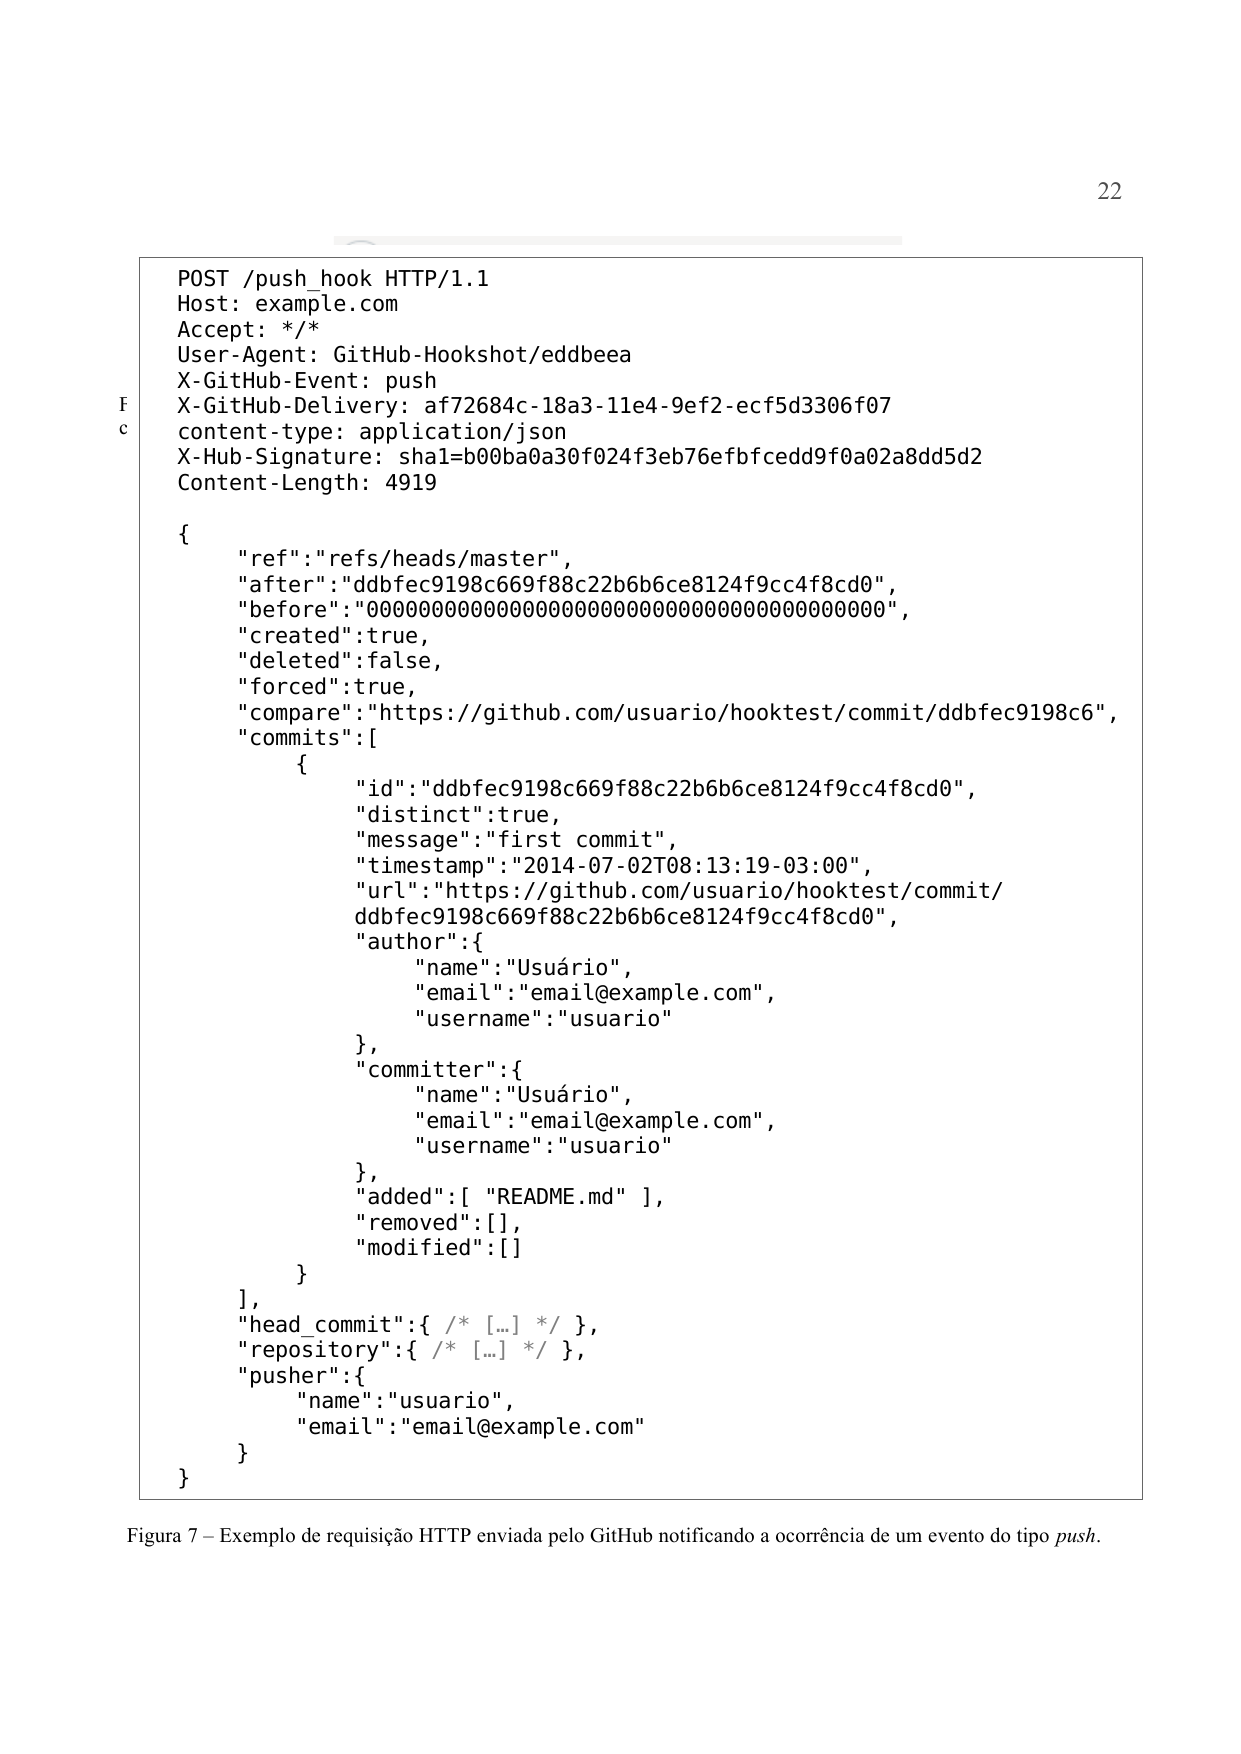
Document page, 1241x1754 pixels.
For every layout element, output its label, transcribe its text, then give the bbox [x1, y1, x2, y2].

text "ref":"refs/heads/master", [236, 546, 1133, 572]
text "timestamp":"2014-07-02T08:13:19-03:00", [354, 852, 1133, 878]
text "url":"https://github.com/usuario/hooktest/commit/ddbfec9198c669f88c22b6b6ce8124f9cc4f8cd0", [354, 878, 1133, 929]
text }, [354, 1159, 1133, 1184]
text ], [236, 1286, 1133, 1312]
text "commits":[ [236, 725, 1133, 750]
text "committer":{ [354, 1057, 1133, 1082]
text "name":"Usuário", [413, 1082, 1133, 1108]
text "username":"usuario" [413, 1133, 1133, 1159]
text { [177, 521, 1133, 546]
text "before":"0000000000000000000000000000000000000000", [236, 597, 1133, 623]
text "id":"ddbfec9198c669f88c22b6b6ce8124f9cc4f8cd0", [354, 776, 1133, 801]
text "message":"first commit", [354, 827, 1133, 852]
text "forced":true, [236, 674, 1133, 699]
text "pusher":{ [236, 1363, 1133, 1388]
text "author":{ [354, 929, 1133, 954]
text "distinct":true, [354, 801, 1133, 827]
picture [333, 236, 903, 245]
text "email":"email@example.com" [295, 1414, 1133, 1439]
text "repository":{ /* […] */ }, [236, 1337, 1133, 1363]
text "created":true, [236, 623, 1133, 648]
text User-Agent: GitHub-Hookshot/eddbeea [177, 342, 1133, 368]
text Accept: */* [177, 317, 1133, 342]
text }, [354, 1031, 1133, 1057]
text Figura 7 – Exemplo de requisição HTTP enviada pelo GitHub notificando a ocorrência de um evento do tipo push. [127, 1524, 1153, 1547]
text } [236, 1439, 1133, 1465]
text Host: example.com [177, 291, 1133, 317]
text "deleted":false, [236, 648, 1133, 674]
text "compare":"https://github.com/usuario/hooktest/commit/ddbfec9198c6", [236, 699, 1133, 725]
text "name":"Usuário", [413, 954, 1133, 980]
text "modified":[] [354, 1235, 1133, 1261]
text POST /push_hook HTTP/1.1 [177, 266, 1133, 291]
text "added":[ "README.md" ], [354, 1184, 1133, 1210]
text "email":"email@example.com", [413, 980, 1133, 1006]
text { [295, 750, 1133, 776]
text } [295, 1261, 1133, 1286]
text Content-Length: 4919 [177, 470, 1133, 495]
text content-type: application/json [177, 419, 1133, 444]
text "after":"ddbfec9198c669f88c22b6b6ce8124f9cc4f8cd0", [236, 572, 1133, 597]
text X-Hub-Signature: sha1=b00ba0a30f024f3eb76efbfcedd9f0a02a8dd5d2 [177, 444, 1133, 470]
text X-GitHub-Event: push [177, 368, 1133, 393]
text "email":"email@example.com", [413, 1108, 1133, 1133]
text "removed":[], [354, 1210, 1133, 1235]
text "name":"usuario", [295, 1388, 1133, 1414]
text "head_commit":{ /* […] */ }, [236, 1312, 1133, 1337]
text X-GitHub-Delivery: af72684c-18a3-11e4-9ef2-ecf5d3306f07 [177, 393, 1133, 419]
text "username":"usuario" [413, 1006, 1133, 1031]
text } [177, 1465, 1133, 1491]
